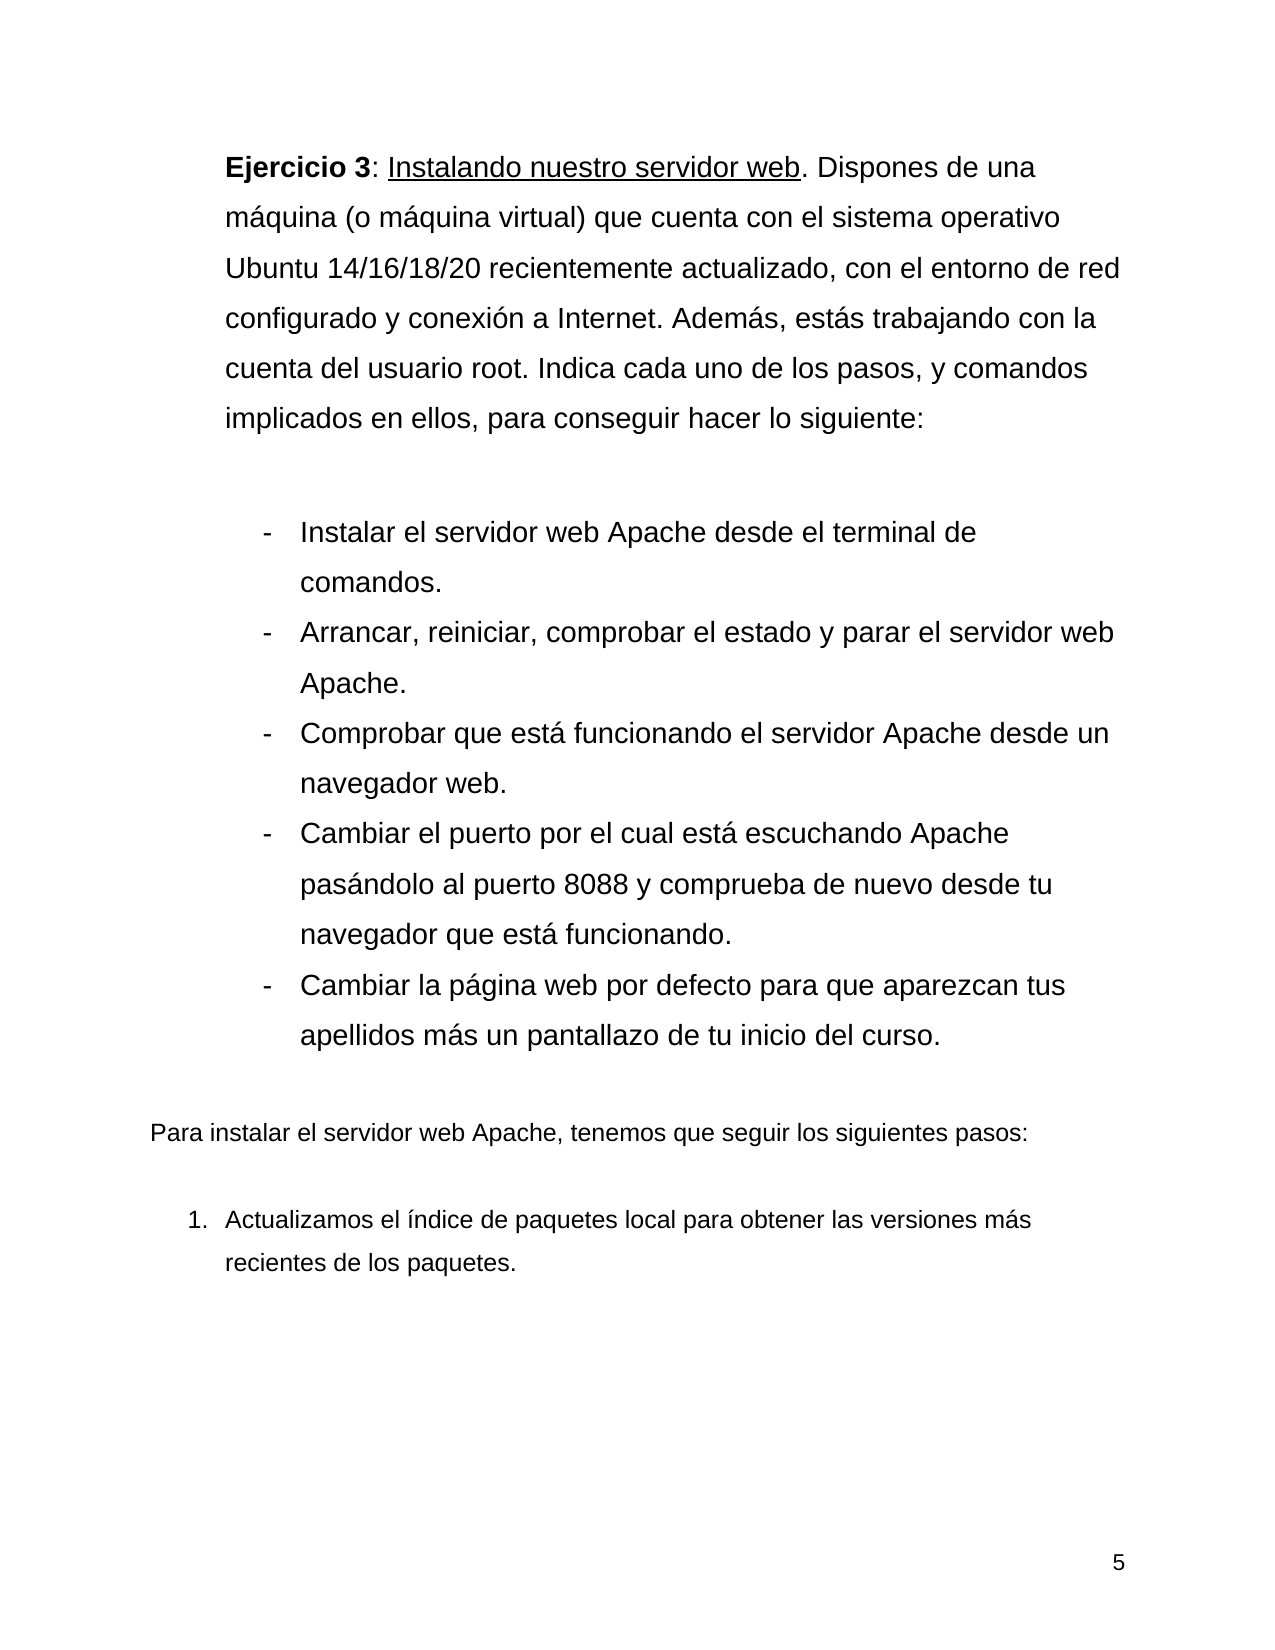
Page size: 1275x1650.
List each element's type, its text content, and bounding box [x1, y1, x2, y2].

list Actualizamos el índice de paquetes local para obtener las versiones más recientes de los paquetes. [187, 1205, 1125, 1277]
list Comprobar que está funcionando el servidor Apache desde un navegador web. [262, 716, 1125, 800]
subtitle Ejercicio 3: Instalando nuestro servidor web. Dispones de una máquina (o máquina virtual) que cuenta con el sistema operativo Ubuntu 14/16/18/20 recientemente actualizado, con el entorno de red configurado y conexión a Internet. Además, estás trabajando con la cuenta del usuario root. Indica cada uno de los pasos, y comandos implicados en ellos, para conseguir hacer lo siguiente: [225, 150, 1125, 435]
text Para instalar el servidor web Apache, tenemos que seguir los siguientes pasos: [150, 1118, 1125, 1147]
list Cambiar el puerto por el cual está escuchando Apache pasándolo al puerto 8088 y comprueba de nuevo desde tu navegador que está funcionando. [262, 817, 1125, 951]
list Cambiar la página web por defecto para que aparezcan tus apellidos más un pantallazo de tu inicio del curso. [262, 967, 1125, 1051]
list Instalar el servidor web Apache desde el terminal de comandos. [262, 515, 1125, 598]
list Arrancar, reiniciar, comprobar el estado y parar el servidor web Apache. [262, 615, 1125, 699]
